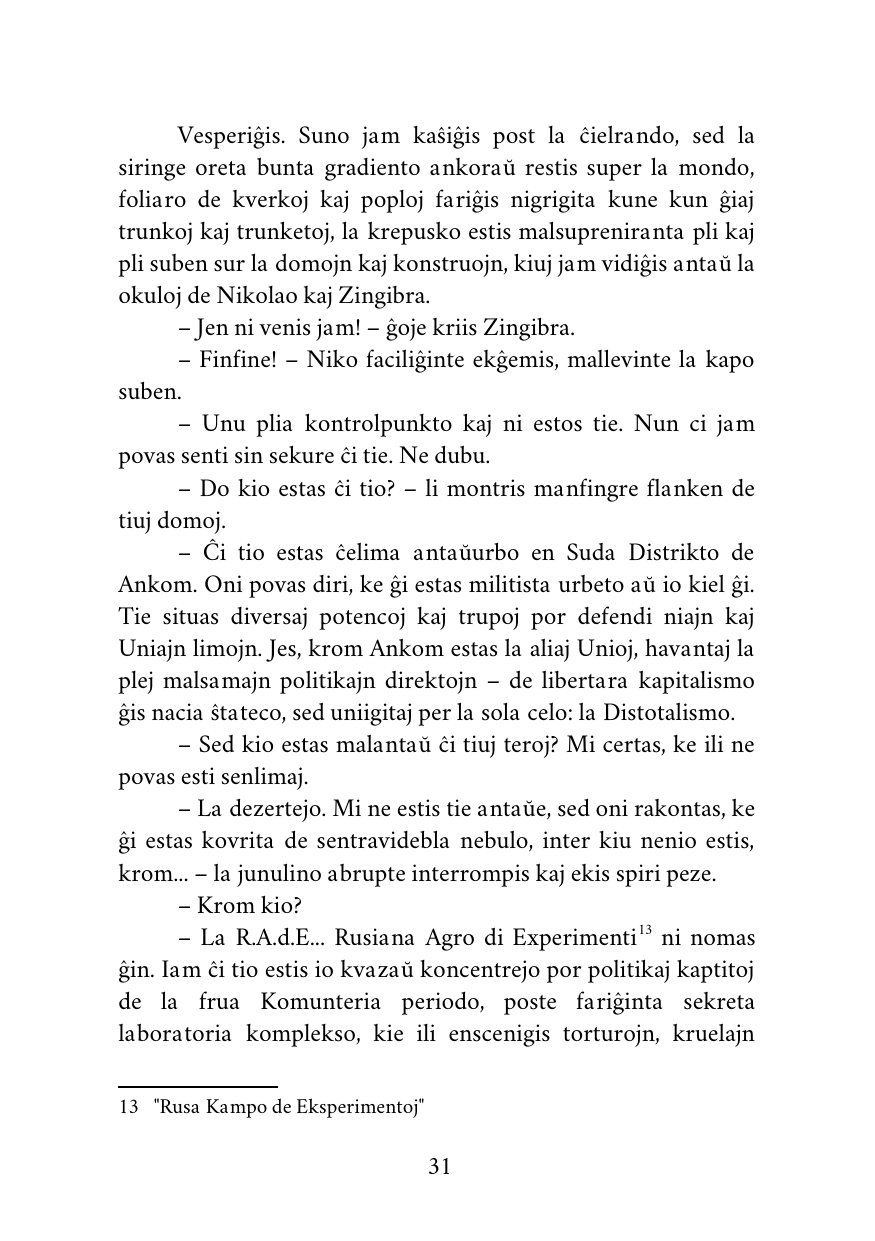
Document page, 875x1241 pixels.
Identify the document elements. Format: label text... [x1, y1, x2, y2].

text – Sed kio estas malantaŭ ĉi tiuj teroj? Mi certas, ke ili ne povas esti senlimaj. [118, 728, 756, 792]
text "Rusa Kampo de Eksperimentoj" [118, 1093, 756, 1119]
text – Jen ni venis jam! – ĝoje kriis Zingibra. [118, 311, 756, 343]
text – Ĉi tio estas ĉelima antaŭurbo en Suda Distrikto de Ankom. Oni povas diri, ke ĝi estas militista urbeto aŭ io kiel ĝi. Tie situas diversaj potencoj kaj trupoj por defendi niajn kaj Uniajn limojn. Jes, krom Ankom estas la aliaj Unioj, havantaj la plej malsamajn politikajn direktojn – de libertara kapitalismo ĝis nacia ŝtateco, sed uniigitaj per la sola celo: la Distotalismo. [118, 535, 756, 728]
text – Do kio estas ĉi tio? – li montris manfingre flanken de tiuj domoj. [118, 471, 756, 535]
text – La R.A.d.E... Rusiana Agro di Experimenti ni nomas ĝin. Iam ĉi tio estis io kvazaŭ koncentrejo por politikaj kaptitoj de la frua Komunteria periodo, poste fariĝinta sekreta laboratoria komplekso, kie ili enscenigis torturojn, kruelajn [118, 920, 756, 1048]
text – Finfine! – Niko faciliĝinte ekĝemis, mallevinte la kapo suben. [118, 343, 756, 407]
text – Krom kio? [118, 888, 756, 920]
text – Unu plia kontrolpunkto kaj ni estos tie. Nun ci jam povas senti sin sekure ĉi tie. Ne dubu. [118, 407, 756, 471]
text – La dezertejo. Mi ne estis tie antaŭe, sed oni rakontas, ke ĝi estas kovrita de sentravidebla nebulo, inter kiu nenio estis, krom... – la junulino abrupte interrompis kaj ekis spiri peze. [118, 792, 756, 888]
text Vesperiĝis. Suno jam kaŝiĝis post la ĉielrando, sed la siringe oreta bunta gradiento ankoraŭ restis super la mondo, foliaro de kverkoj kaj poploj fariĝis nigrigita kune kun ĝiaj trunkoj kaj trunketoj, la krepusko estis malsupreniranta pli kaj pli suben sur la domojn kaj konstruojn, kiuj jam vidiĝis antaŭ la okuloj de Nikolao kaj Zingibra. [118, 118, 756, 311]
